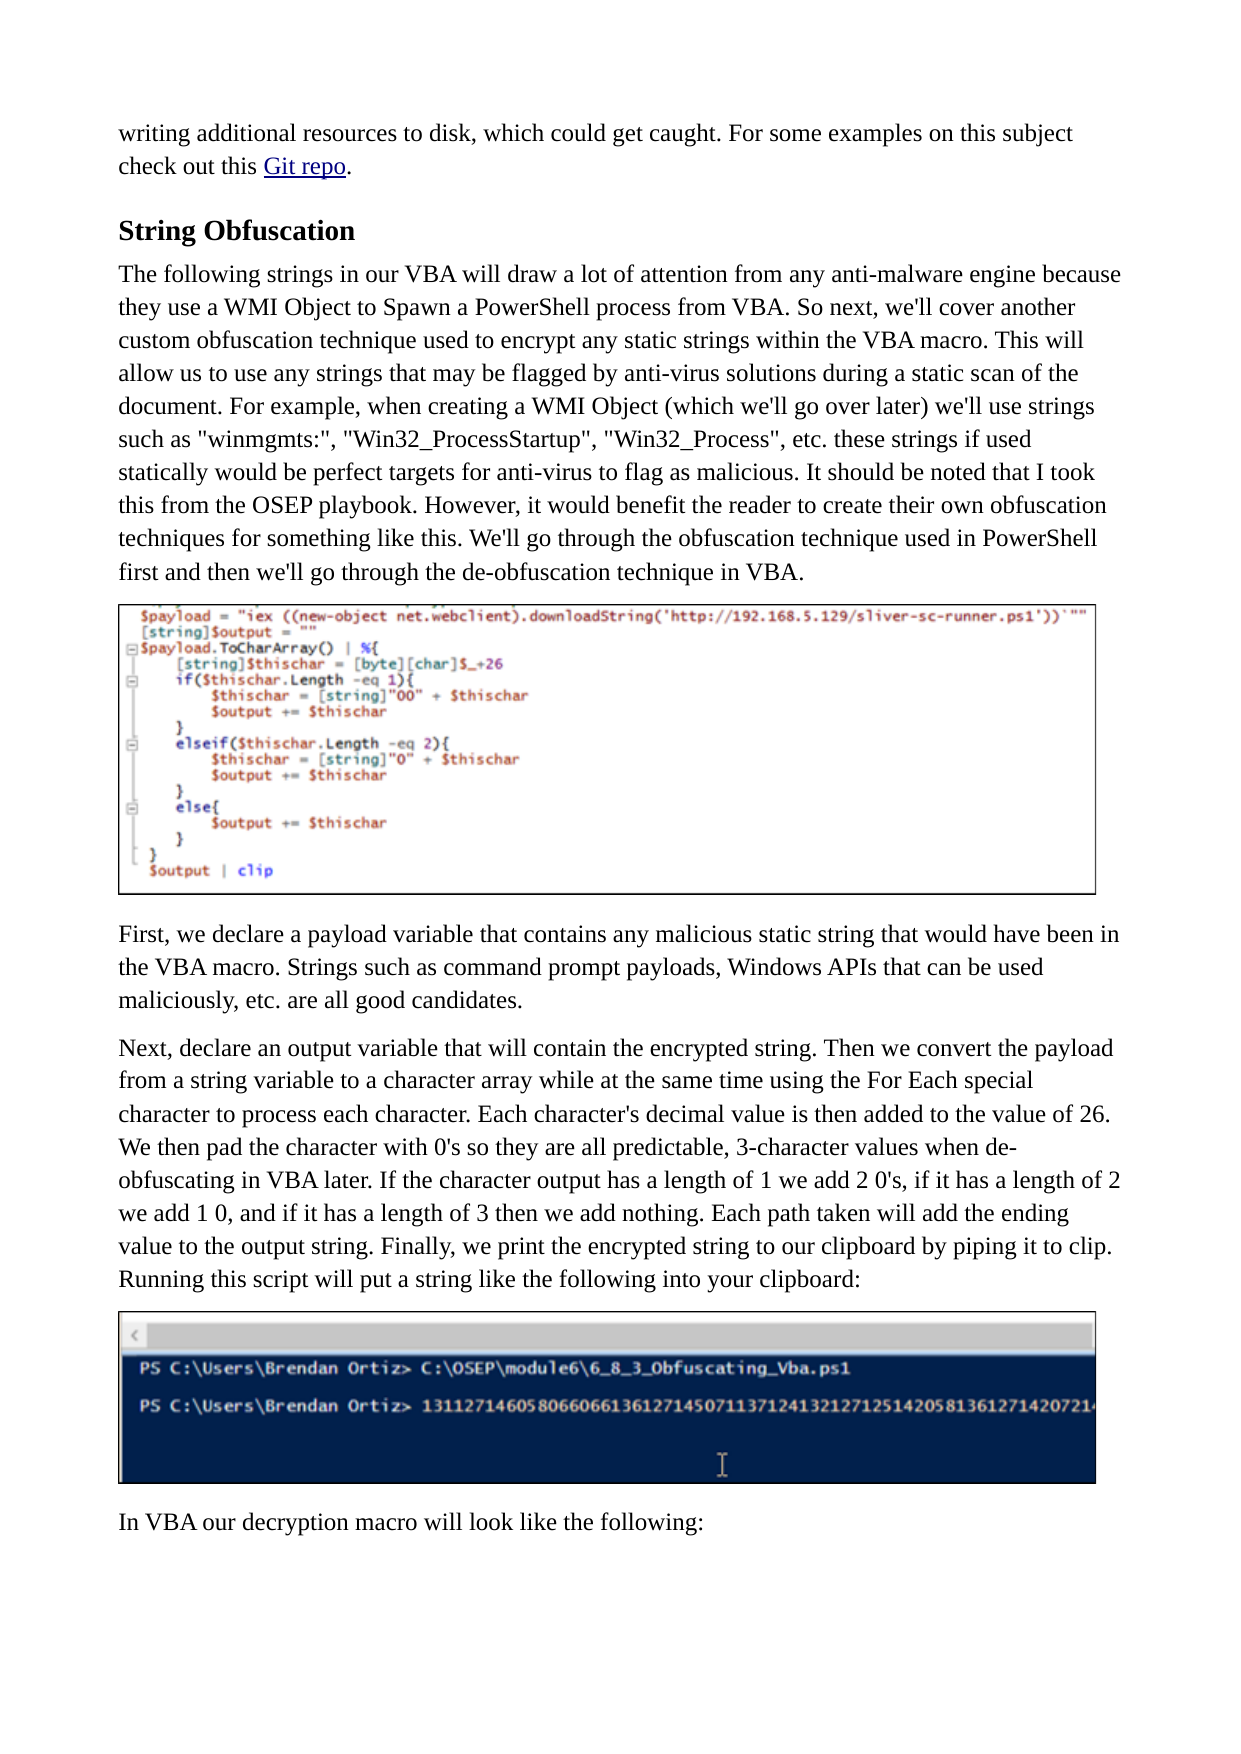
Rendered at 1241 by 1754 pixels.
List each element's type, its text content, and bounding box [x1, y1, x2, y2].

text First, we declare a payload variable that contains any malicious static string that would have been in the VBA macro. Strings such as command prompt payloads, Windows APIs that can be used maliciously, etc. are all good candidates. [118, 919, 1122, 1014]
picture [118, 604, 1097, 895]
text The following strings in our VBA will draw a lot of attention from any anti-malware engine because they use a WMI Object to Spawn a PowerShell process from VBA. So next, we'll cover another custom obfuscation technique used to encrypt any static strings within the VBA macro. This will allow us to use any strings that may be flagged by anti-virus solutions during a static scan of the document. For example, when creating a WMI Object (which we'll go over later) we'll use strings such as "winmgmts:", "Win32_ProcessStartup", "Win32_Process", etc. these strings if used statically would be perfect targets for anti-virus to flag as malicious. It should be noted that I took this from the OSEP playbook. However, it would benefit the reader to create their own obfuscation techniques for something like this. We'll go through the obfuscation technique used in PowerShell first and then we'll go through the de-obfuscation technique in VBA. [118, 259, 1122, 585]
picture [118, 1311, 1097, 1484]
text Next, declare an output variable that will contain the encrypted string. Then we convert the payload from a string variable to a character array while at the same time using the For Each special character to process each character. Each character's decimal value is then added to the value of 26. We then pad the character with 0's so they are all predictable, 3-character values when de-obfuscating in VBA later. If the character output has a length of 1 we add 2 0's, if it has a length of 2 we add 1 0, and if it has a length of 3 then we add nothing. Each path taken will add the ending value to the output string. Finally, we print the encrypted string to our clipboard by piping it to clip. Running this script will put a string like the following into your clipboard: [118, 1033, 1122, 1292]
text writing additional resources to disk, which could get caught. For some examples on this subject check out this Git repo. [118, 118, 1122, 180]
subtitle String Obfuscation [118, 213, 1122, 247]
text In VBA our decryption macro will look like the following: [118, 1507, 1122, 1536]
